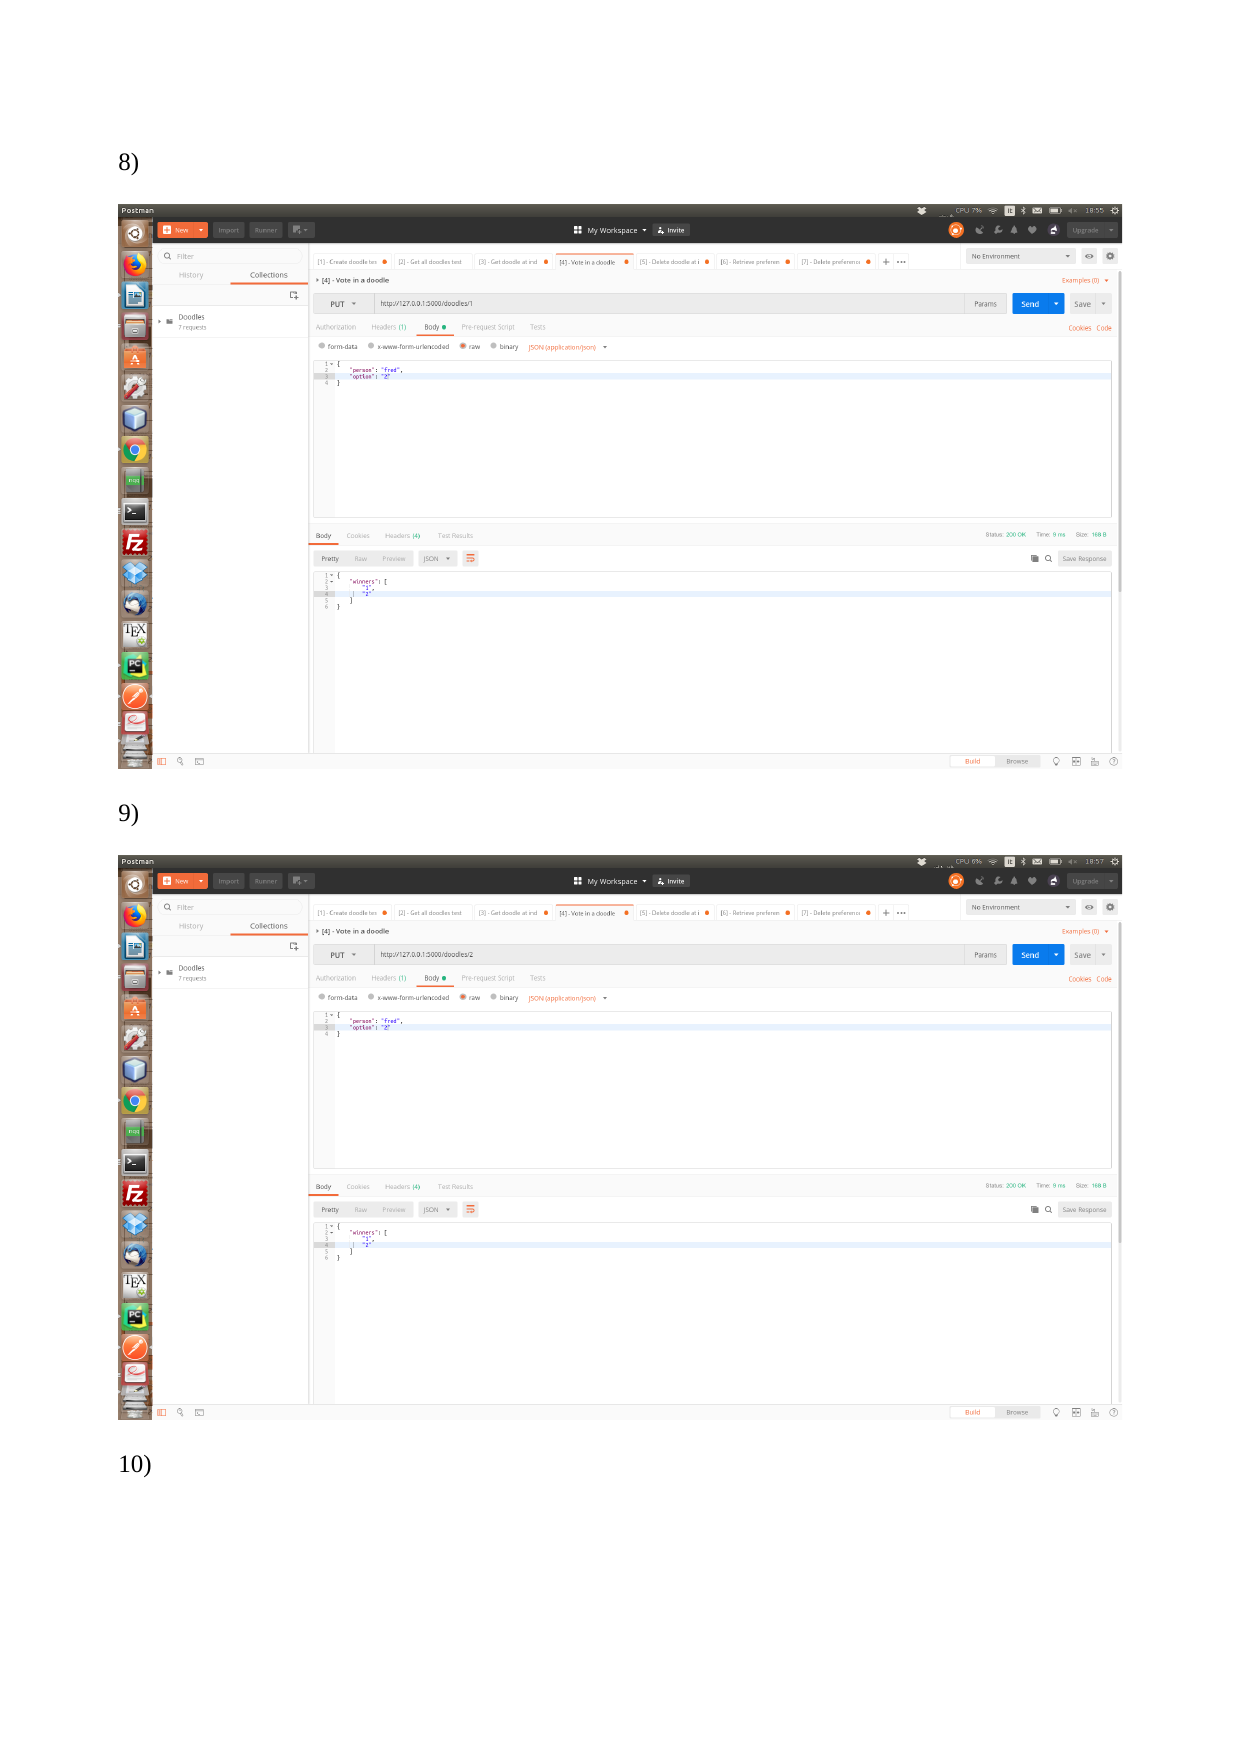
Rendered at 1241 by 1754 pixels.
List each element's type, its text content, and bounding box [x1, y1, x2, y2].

text 8) [118, 147, 1122, 176]
text 10) [118, 1449, 1122, 1477]
picture [118, 855, 1123, 1420]
picture [118, 204, 1123, 769]
text 9) [118, 798, 1122, 827]
